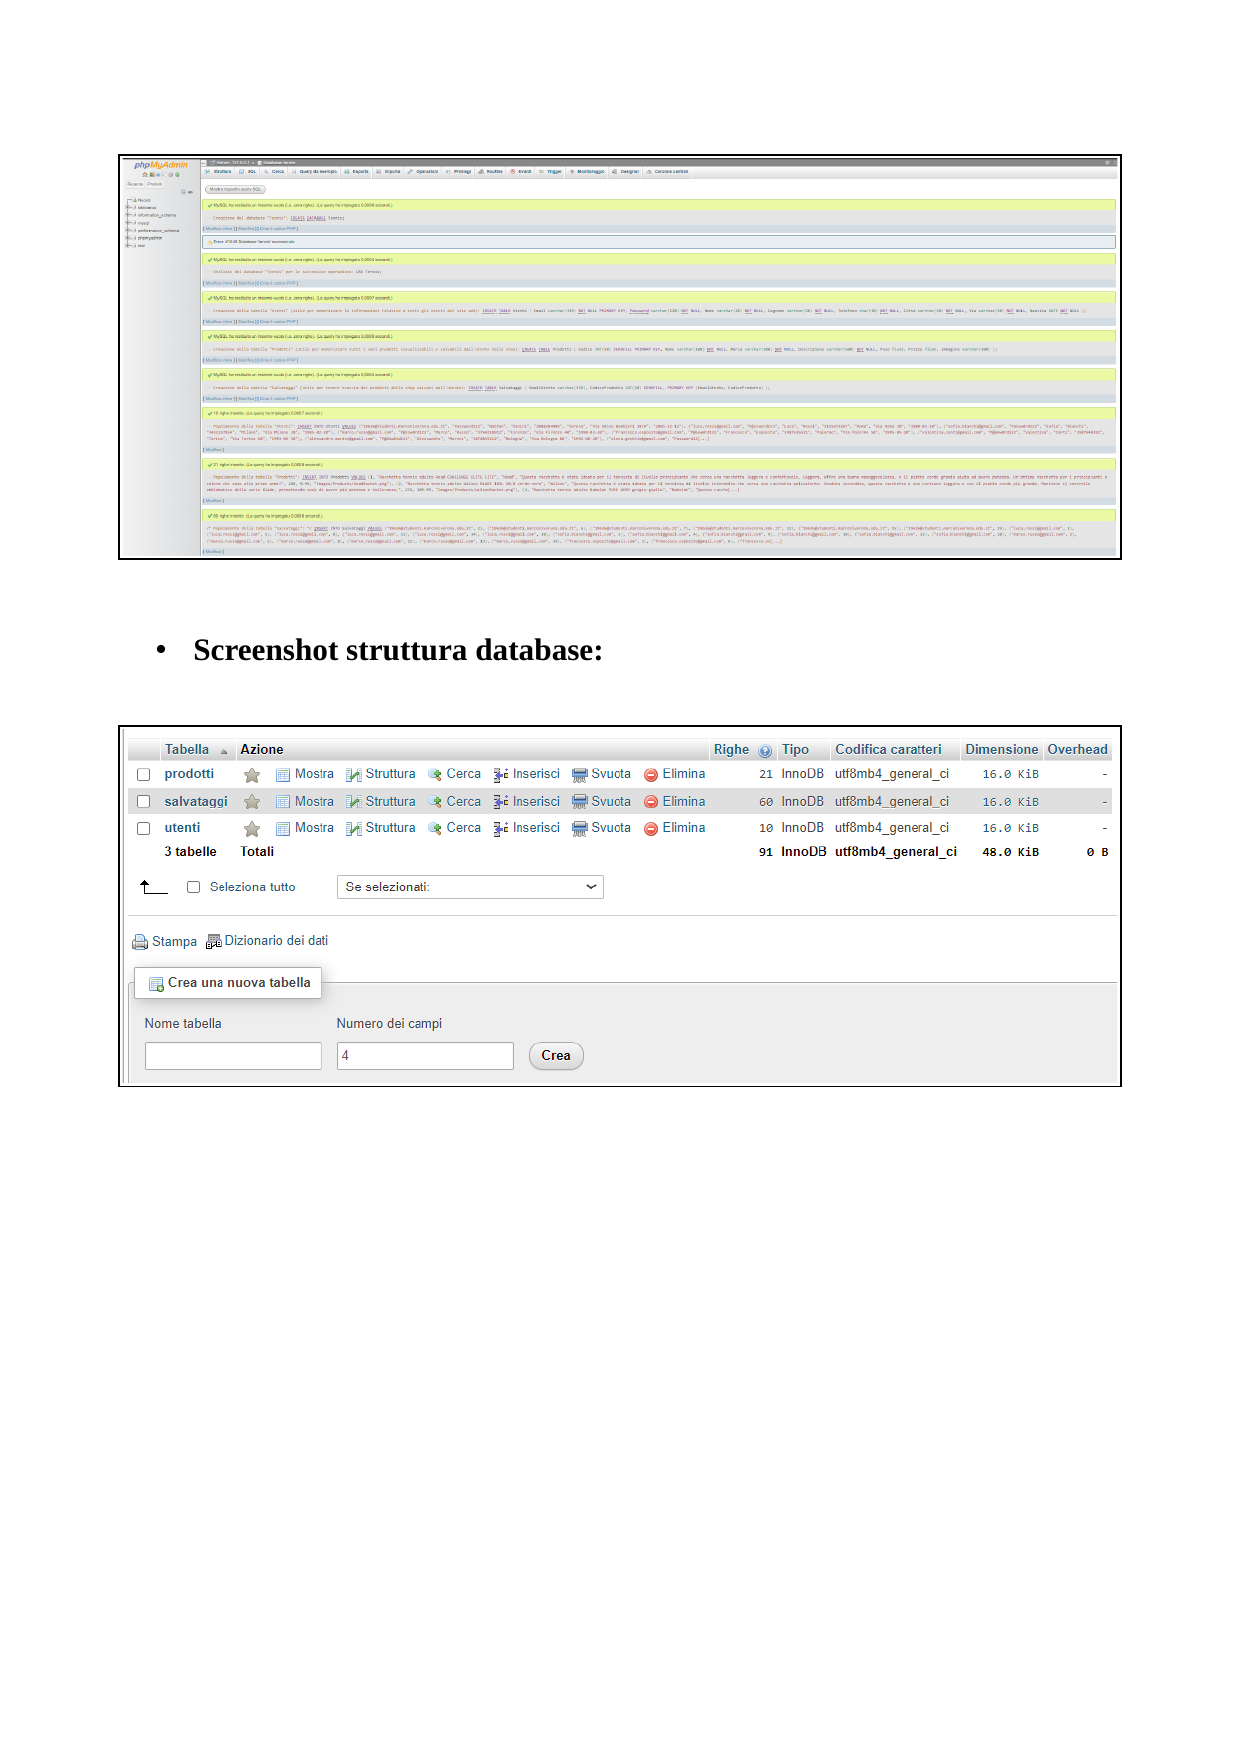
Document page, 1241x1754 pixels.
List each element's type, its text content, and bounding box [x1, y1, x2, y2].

picture [122, 729, 1118, 1083]
list Screenshot struttura database: [156, 632, 1122, 668]
picture [122, 158, 1118, 556]
